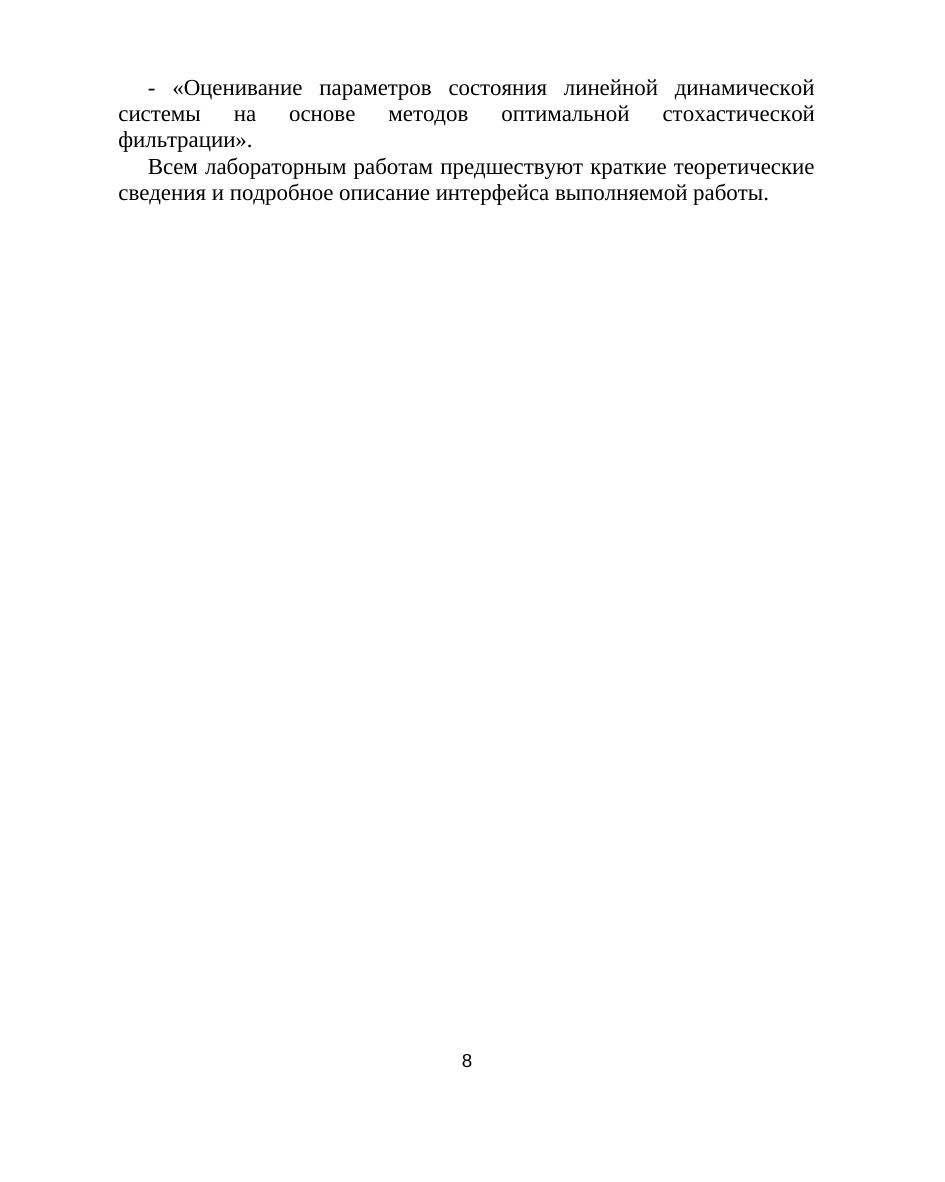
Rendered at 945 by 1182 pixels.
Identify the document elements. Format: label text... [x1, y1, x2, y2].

text Всем лабораторным работам предшествуют краткие теоретические сведения и подробное описание интерфейса выполняемой работы. [118, 153, 816, 206]
text - «Оценивание параметров состояния линейной динамической системы на основе методов оптимальной стохастической фильтрации». [118, 74, 816, 153]
